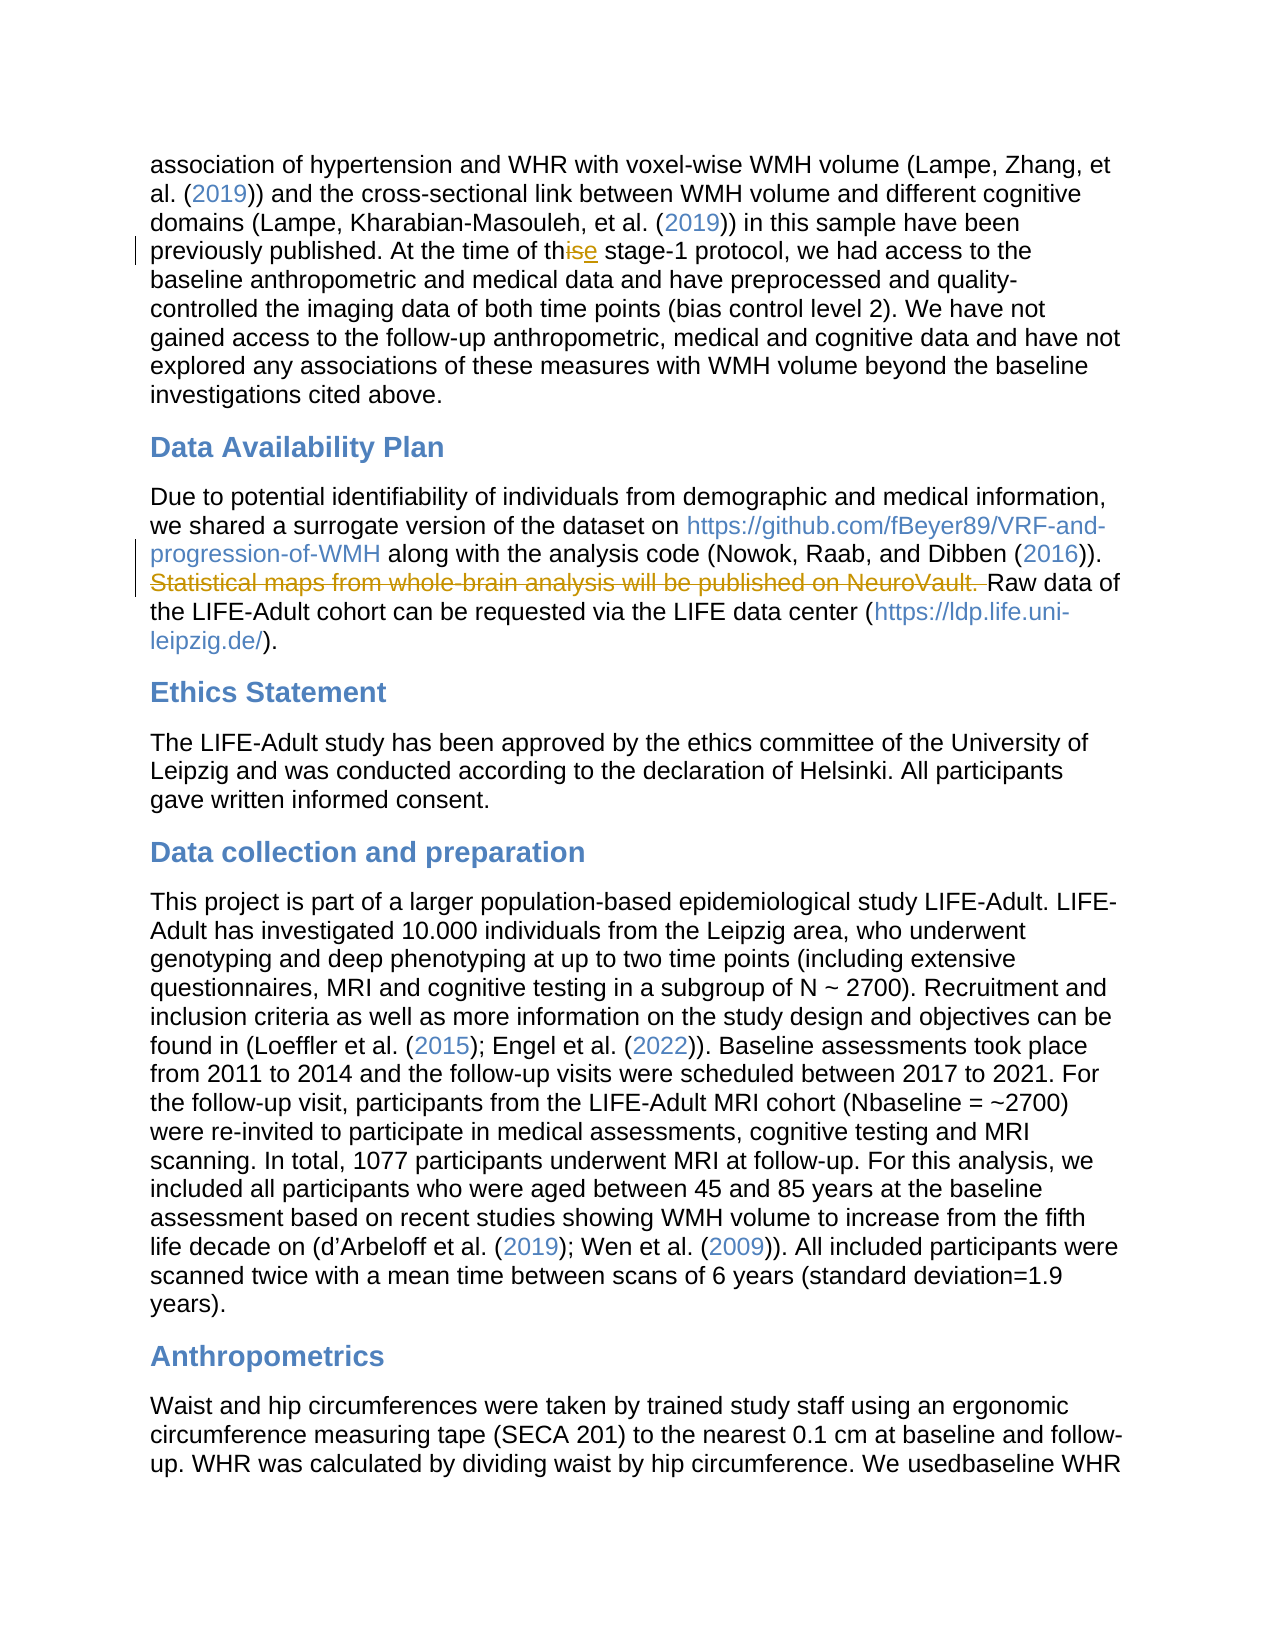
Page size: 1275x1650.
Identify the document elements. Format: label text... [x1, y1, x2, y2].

text association of hypertension and WHR with voxel-wise WMH volume (Lampe, Zhang, et al. (2019)) and the cross-sectional link between WMH volume and different cognitive domains (Lampe, Kharabian-Masouleh, et al. (2019)) in this sample have been previously published. At the time of the stage-1 protocol, we had access to the baseline anthropometric and medical data and have preprocessed and quality-controlled the imaging data of both time points (bias control level 2). We have not gained access to the follow-up anthropometric, medical and cognitive data and have not explored any associations of these measures with WMH volume beyond the baseline investigations cited above. [150, 150, 1125, 409]
text Waist and hip circumferences were taken by trained study staff using an ergonomic circumference measuring tape (SECA 201) to the nearest 0.1 cm at baseline and follow-up. WHR was calculated by dividing waist by hip circumference. We usedbaseline WHR [150, 1391, 1125, 1477]
subtitle Ethics Statement [150, 675, 1125, 709]
text This project is part of a larger population-based epidemiological study LIFE-Adult. LIFE-Adult has investigated 10.000 individuals from the Leipzig area, who underwent genotyping and deep phenotyping at up to two time points (including extensive questionnaires, MRI and cognitive testing in a subgroup of N ~ 2700). Recruitment and inclusion criteria as well as more information on the study design and objectives can be found in (Loeffler et al. (2015); Engel et al. (2022)). Baseline assessments took place from 2011 to 2014 and the follow-up visits were scheduled between 2017 to 2021. For the follow-up visit, participants from the LIFE-Adult MRI cohort (Nbaseline = ~2700) were re-invited to participate in medical assessments, cognitive testing and MRI scanning. In total, 1077 participants underwent MRI at follow-up. For this analysis, we included all participants who were aged between 45 and 85 years at the baseline assessment based on recent studies showing WMH volume to increase from the fifth life decade on (d’Arbeloff et al. (2019); Wen et al. (2009)). All included participants were scanned twice with a mean time between scans of 6 years (standard deviation=1.9 years). [150, 887, 1125, 1318]
subtitle Data collection and preparation [150, 834, 1125, 868]
subtitle Data Availability Plan [150, 429, 1125, 463]
subtitle Anthropometrics [150, 1339, 1125, 1372]
text The LIFE-Adult study has been approved by the ethics committee of the University of Leipzig and was conducted according to the declaration of Helsinki. All participants gave written informed consent. [150, 727, 1125, 814]
text Due to potential identifiability of individuals from demographic and medical information, we shared a surrogate version of the dataset on https://github.com/fBeyer89/VRF-and-progression-of-WMH along with the analysis code (Nowok, Raab, and Dibben (2016)). Raw data of the LIFE-Adult cohort can be requested via the LIFE data center (https://ldp.life.uni-leipzig.de/). [150, 482, 1125, 654]
